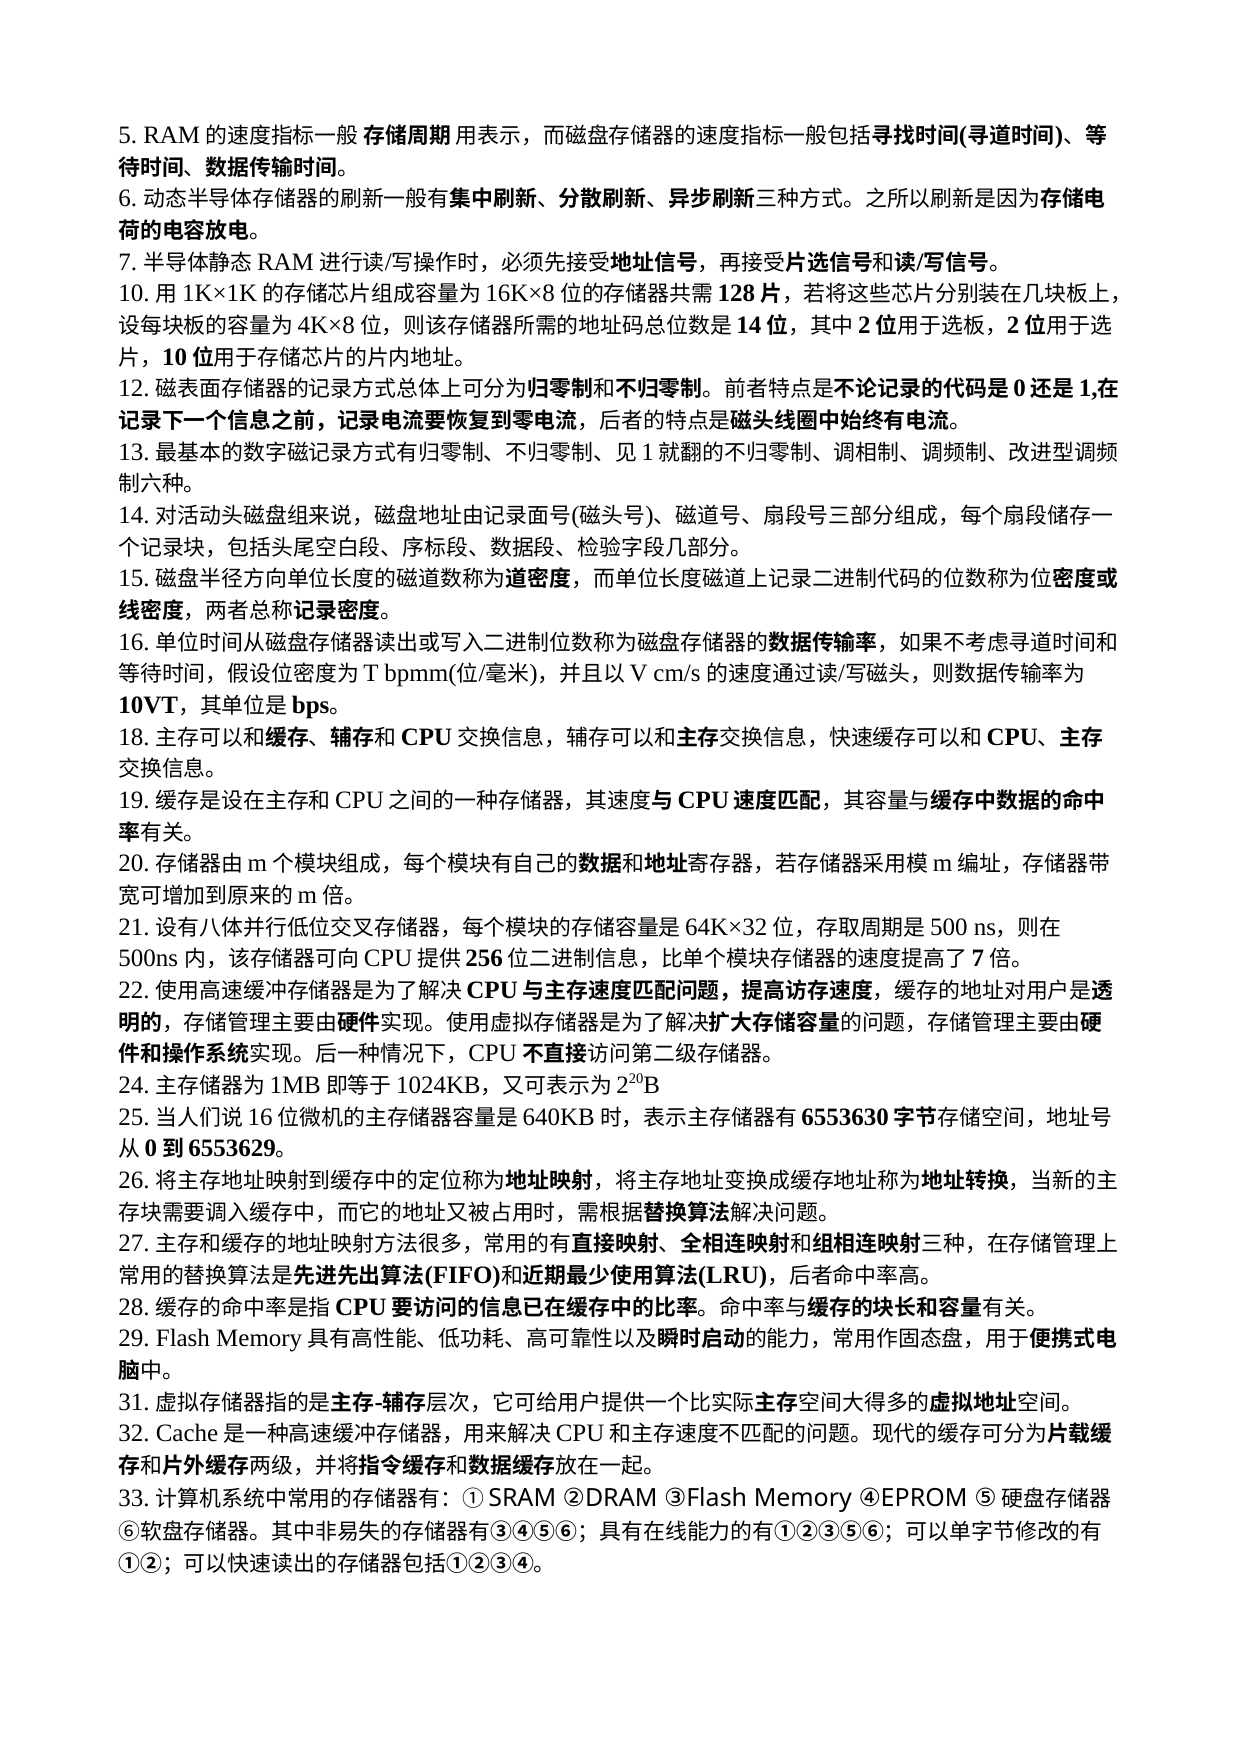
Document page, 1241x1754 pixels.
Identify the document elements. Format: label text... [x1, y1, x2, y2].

text 10. 用1K×1K的存储芯片组成容量为16K×8位的存储器共需128片，若将这些芯片分别装在几块板上，设每块板的容量为4K×8位，则该存储器所需的地址码总位数是14位，其中2位用于选板，2位用于选片，10位用于存储芯片的片内地址。 [118, 276, 1122, 371]
text 21. 设有八体并行低位交叉存储器，每个模块的存储容量是64K×32位，存取周期是500 ns，则在500ns 内，该存储器可向CPU提供256位二进制信息，比单个模块存储器的速度提高了7倍。 [118, 910, 1122, 973]
text 27. 主存和缓存的地址映射方法很多，常用的有直接映射、全相连映射和组相连映射三种，在存储管理上常用的替换算法是先进先出算法(FIFO)和近期最少使用算法(LRU)，后者命中率高。 [118, 1226, 1122, 1290]
text 7. 半导体静态RAM进行读/写操作时，必须先接受地址信号，再接受片选信号和读/写信号。 [118, 245, 1122, 276]
text 25. 当人们说16位微机的主存储器容量是640KB时，表示主存储器有6553630字节存储空间，地址号从0到6553629。 [118, 1100, 1122, 1163]
text 19. 缓存是设在主存和CPU之间的一种存储器，其速度与CPU速度匹配，其容量与缓存中数据的命中率有关。 [118, 783, 1122, 846]
text 20. 存储器由m个模块组成，每个模块有自己的数据和地址寄存器，若存储器采用模m编址，存储器带宽可增加到原来的m倍。 [118, 846, 1122, 910]
text 12. 磁表面存储器的记录方式总体上可分为归零制和不归零制。前者特点是不论记录的代码是0还是1,在记录下一个信息之前，记录电流要恢复到零电流，后者的特点是磁头线圈中始终有电流。 [118, 371, 1122, 435]
text 15. 磁盘半径方向单位长度的磁道数称为道密度，而单位长度磁道上记录二进制代码的位数称为位密度或线密度，两者总称记录密度。 [118, 561, 1122, 625]
text 14. 对活动头磁盘组来说，磁盘地址由记录面号(磁头号)、磁道号、扇段号三部分组成，每个扇段储存一个记录块，包括头尾空白段、序标段、数据段、检验字段几部分。 [118, 498, 1122, 561]
text 24. 主存储器为1MB即等于1024KB，又可表示为220B [118, 1068, 1122, 1100]
text 5. RAM的速度指标一般 存储周期 用表示，而磁盘存储器的速度指标一般包括寻找时间(寻道时间)、等待时间、数据传输时间。 [118, 118, 1122, 181]
text 16. 单位时间从磁盘存储器读出或写入二进制位数称为磁盘存储器的数据传输率，如果不考虑寻道时间和等待时间，假设位密度为T bpmm(位/毫米)，并且以V cm/s 的速度通过读/写磁头，则数据传输率为 10VT，其单位是bps。 [118, 625, 1122, 720]
text 6. 动态半导体存储器的刷新一般有集中刷新、分散刷新、异步刷新三种方式。之所以刷新是因为存储电荷的电容放电。 [118, 181, 1122, 245]
text 31. 虚拟存储器指的是主存-辅存层次，它可给用户提供一个比实际主存空间大得多的虚拟地址空间。 [118, 1385, 1122, 1416]
text 33. 计算机系统中常用的存储器有：①SRAM ②DRAM ③Flash Memory ④EPROM ⑤硬盘存储器 ⑥软盘存储器。其中非易失的存储器有③④⑤⑥；具有在线能力的有①②③⑤⑥；可以单字节修改的有①②；可以快速读出的存储器包括①②③④。 [118, 1480, 1122, 1577]
text 28. 缓存的命中率是指CPU要访问的信息已在缓存中的比率。命中率与缓存的块长和容量有关。 [118, 1290, 1122, 1321]
text 29. Flash Memory具有高性能、低功耗、高可靠性以及瞬时启动的能力，常用作固态盘，用于便携式电脑中。 [118, 1321, 1122, 1385]
text 13. 最基本的数字磁记录方式有归零制、不归零制、见1就翻的不归零制、调相制、调频制、改进型调频制六种。 [118, 435, 1122, 498]
text 22. 使用高速缓冲存储器是为了解决CPU与主存速度匹配问题，提高访存速度，缓存的地址对用户是透明的，存储管理主要由硬件实现。使用虚拟存储器是为了解决扩大存储容量的问题，存储管理主要由硬件和操作系统实现。后一种情况下，CPU不直接访问第二级存储器。 [118, 973, 1122, 1068]
text 18. 主存可以和缓存、辅存和CPU交换信息，辅存可以和主存交换信息，快速缓存可以和CPU、主存交换信息。 [118, 720, 1122, 783]
text 26. 将主存地址映射到缓存中的定位称为地址映射，将主存地址变换成缓存地址称为地址转换，当新的主存块需要调入缓存中，而它的地址又被占用时，需根据替换算法解决问题。 [118, 1163, 1122, 1226]
text 32. Cache是一种高速缓冲存储器，用来解决CPU和主存速度不匹配的问题。现代的缓存可分为片载缓存和片外缓存两级，并将指令缓存和数据缓存放在一起。 [118, 1416, 1122, 1480]
